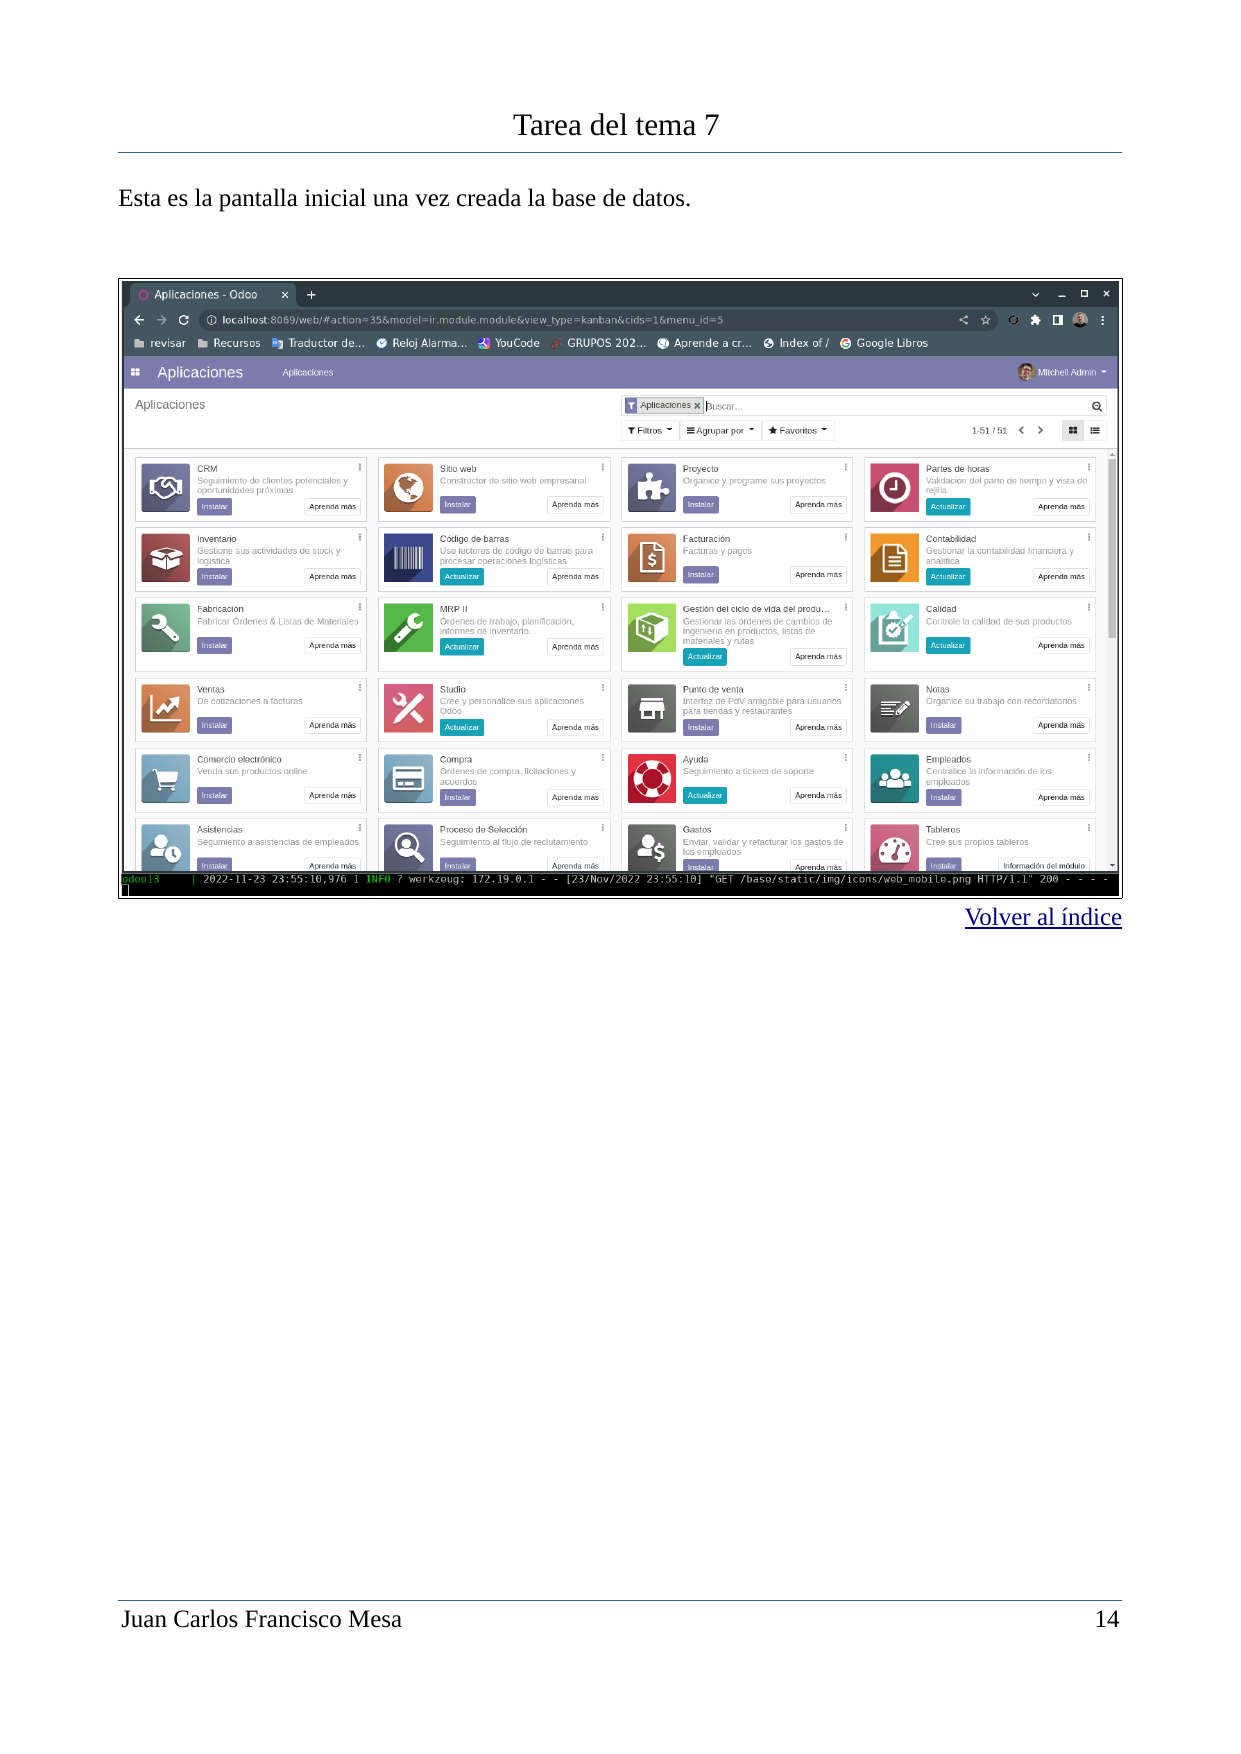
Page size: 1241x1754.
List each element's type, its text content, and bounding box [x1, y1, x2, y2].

text Esta es la pantalla inicial una vez creada la base de datos. [118, 183, 1122, 212]
text Volver al índice [118, 899, 1122, 931]
picture [121, 281, 1119, 896]
text [119, 279, 1122, 898]
